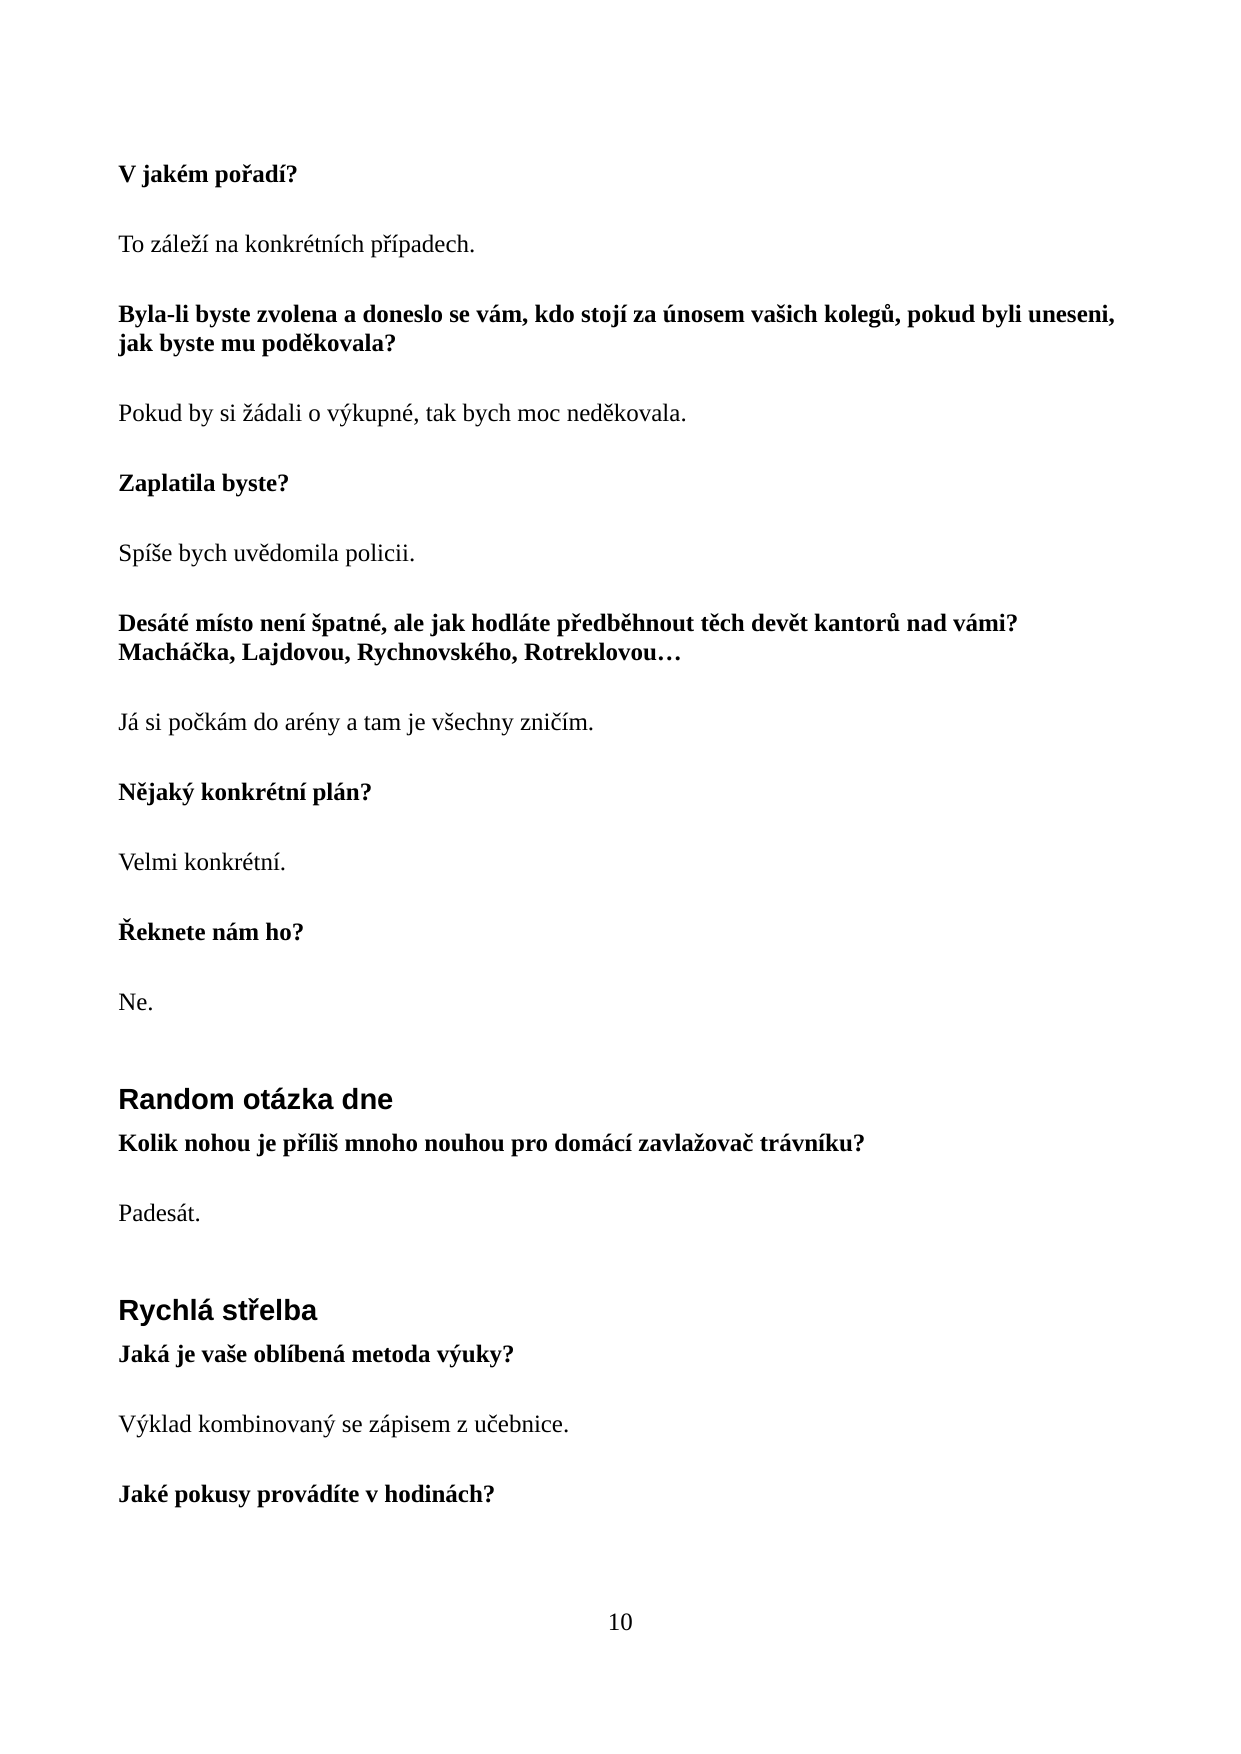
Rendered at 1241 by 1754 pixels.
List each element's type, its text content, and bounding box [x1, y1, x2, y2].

text Spíše bych uvědomila policii. [118, 538, 1122, 596]
text Zaplatila byste? [118, 468, 1122, 526]
text Pokud by si žádali o výkupné, tak bych moc neděkovala. [118, 398, 1122, 456]
text Výklad kombinovaný se zápisem z učebnice. [118, 1409, 1122, 1466]
text Desáté místo není špatné, ale jak hodláte předběhnout těch devět kantorů nad vámi? Macháčka, Lajdovou, Rychnovského, Rotreklovou… [118, 608, 1122, 694]
text To záleží na konkrétních případech. [118, 229, 1122, 287]
text Velmi konkrétní. [118, 847, 1122, 904]
text Padesát. [118, 1198, 1122, 1255]
text Řeknete nám ho? [118, 917, 1122, 974]
text Já si počkám do arény a tam je všechny zničím. [118, 707, 1122, 764]
text Jaká je vaše oblíbená metoda výuky? [118, 1339, 1122, 1396]
text Nějaký konkrétní plán? [118, 777, 1122, 834]
text Jaké pokusy provádíte v hodinách? [118, 1479, 1122, 1536]
text V jakém pořadí? [118, 159, 1122, 217]
text [118, 118, 1122, 147]
text Ne. [118, 987, 1122, 1044]
subtitle Rychlá střelba [118, 1293, 1122, 1326]
text Byla-li byste zvolena a doneslo se vám, kdo stojí za únosem vašich kolegů, pokud byli uneseni, jak byste mu poděkovala? [118, 299, 1122, 386]
text Kolik nohou je příliš mnoho nouhou pro domácí zavlažovač trávníku? [118, 1128, 1122, 1185]
subtitle Random otázka dne [118, 1082, 1122, 1115]
